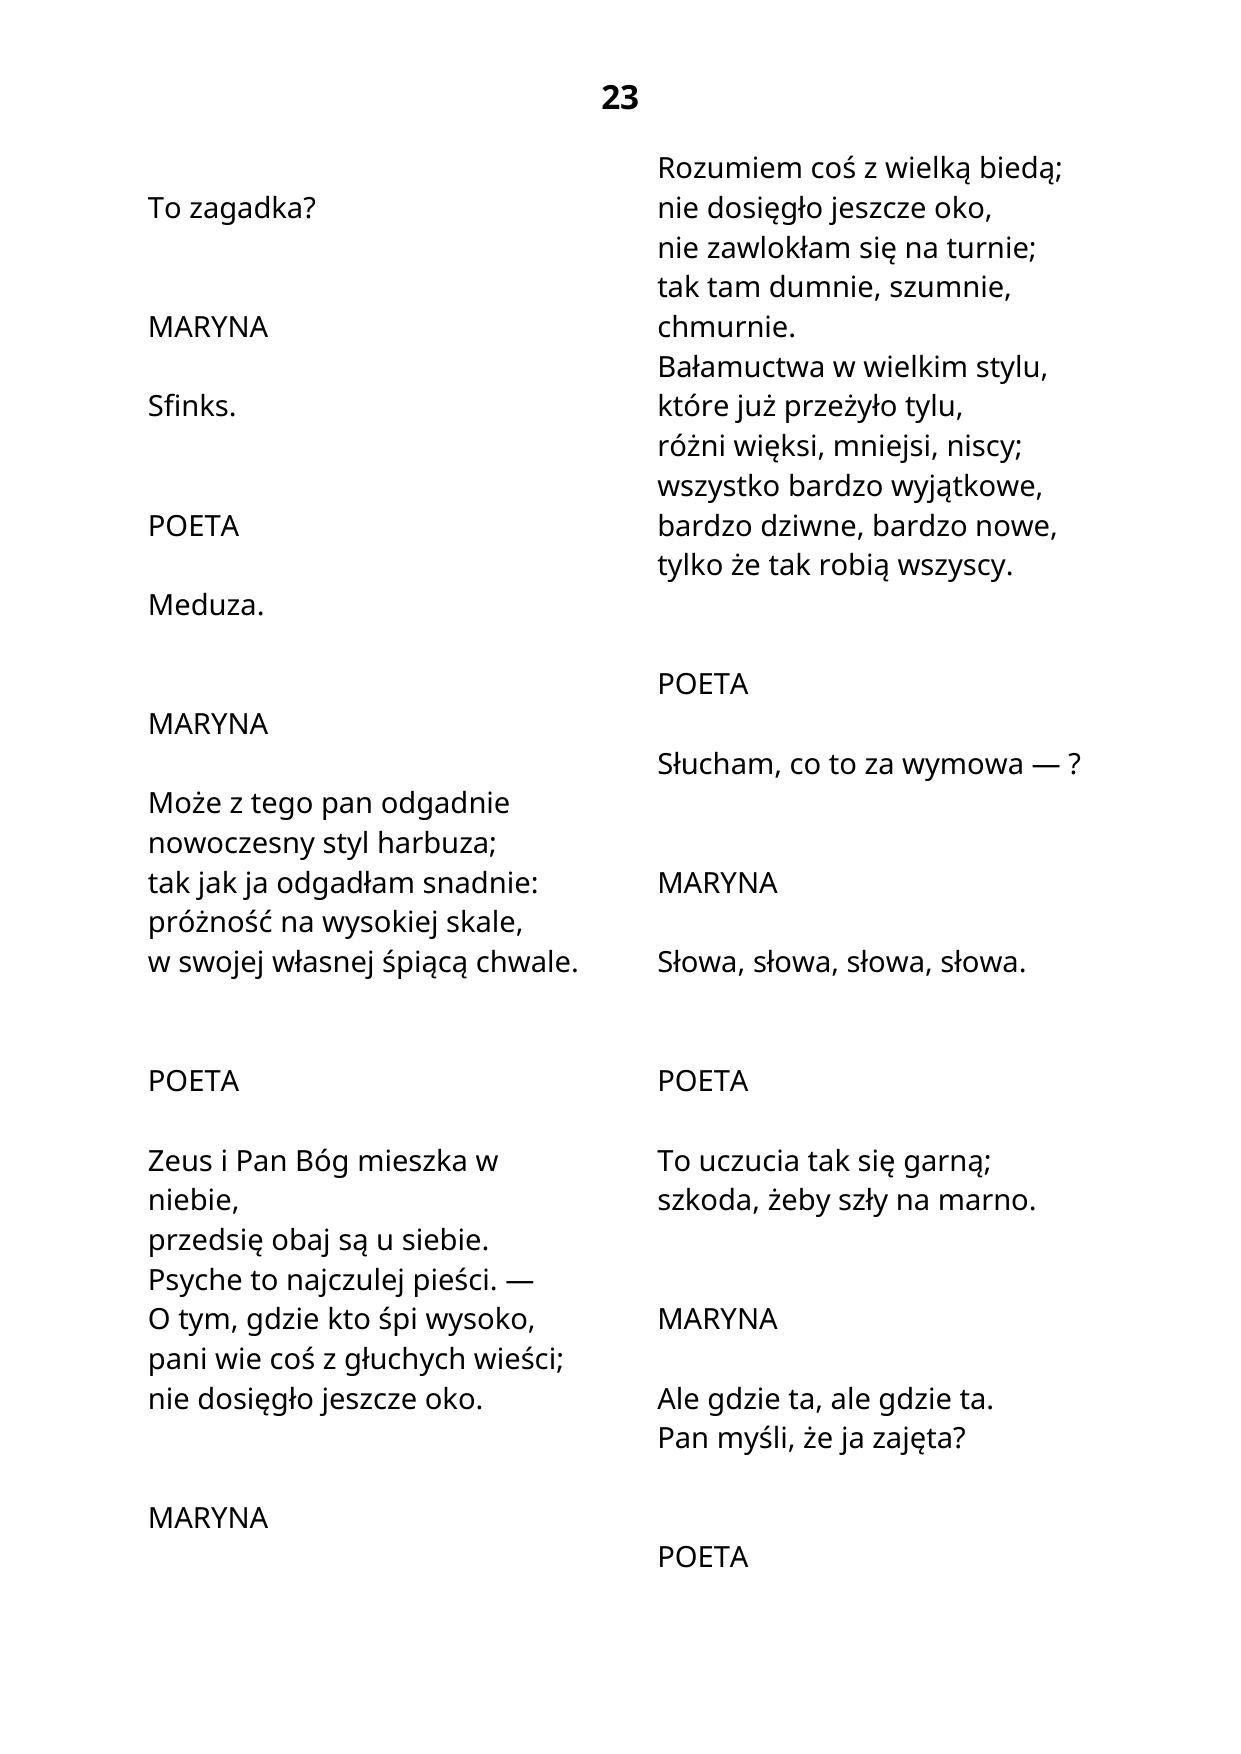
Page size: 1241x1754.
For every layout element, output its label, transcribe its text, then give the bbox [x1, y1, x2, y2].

text MARYNA [657, 862, 1093, 902]
text w swojej własnej śpiącą chwale. [148, 941, 583, 981]
text To uczucia tak się garną; [657, 1140, 1093, 1179]
text tak jak ja odgadłam snadnie: [148, 862, 583, 902]
text Meduza. [148, 584, 583, 624]
text nie zawlokłam się na turnie; [657, 227, 1093, 267]
text O tym, gdzie kto śpi wysoko, [148, 1298, 583, 1338]
text POETA [657, 1060, 1093, 1100]
text nie dosięgło jeszcze oko, [657, 187, 1093, 227]
text Może z tego pan odgadnie [148, 783, 583, 822]
text tak tam dumnie, szumnie, chmurnie. [657, 267, 1093, 346]
text MARYNA [148, 703, 583, 743]
text Pan myśli, że ja zajęta? [657, 1418, 1093, 1457]
text POETA [657, 1537, 1093, 1576]
text MARYNA [148, 306, 583, 346]
text POETA [148, 1060, 583, 1100]
text przedsię obaj są u siebie. [148, 1219, 583, 1259]
text nie dosięgło jeszcze oko. [148, 1378, 583, 1418]
text próżność na wysokiej skale, [148, 902, 583, 941]
text MARYNA [657, 1298, 1093, 1338]
text pani wie coś z głuchych wieści; [148, 1338, 583, 1378]
text Rozumiem coś z wielką biedą; [657, 148, 1093, 187]
text które już przeżyło tylu, [657, 386, 1093, 425]
text różni więksi, mniejsi, niscy; [657, 425, 1093, 465]
text Psyche to najczulej pieści. — [148, 1259, 583, 1298]
text To zagadka? [148, 187, 583, 227]
text POETA [148, 505, 583, 544]
text Bałamuctwa w wielkim stylu, [657, 346, 1093, 386]
text MARYNA [148, 1497, 583, 1537]
text Zeus i Pan Bóg mieszka w niebie, [148, 1140, 583, 1219]
text Sfinks. [148, 386, 583, 425]
text POETA [657, 663, 1093, 703]
text Słowa, słowa, słowa, słowa. [657, 941, 1093, 981]
text tylko że tak robią wszyscy. [657, 544, 1093, 584]
text bardzo dziwne, bardzo nowe, [657, 505, 1093, 544]
text Ale gdzie ta, ale gdzie ta. [657, 1378, 1093, 1418]
text Słucham, co to za wymowa — ? [657, 743, 1093, 783]
text szkoda, żeby szły na marno. [657, 1179, 1093, 1219]
text wszystko bardzo wyjątkowe, [657, 465, 1093, 505]
text nowoczesny styl harbuza; [148, 822, 583, 862]
